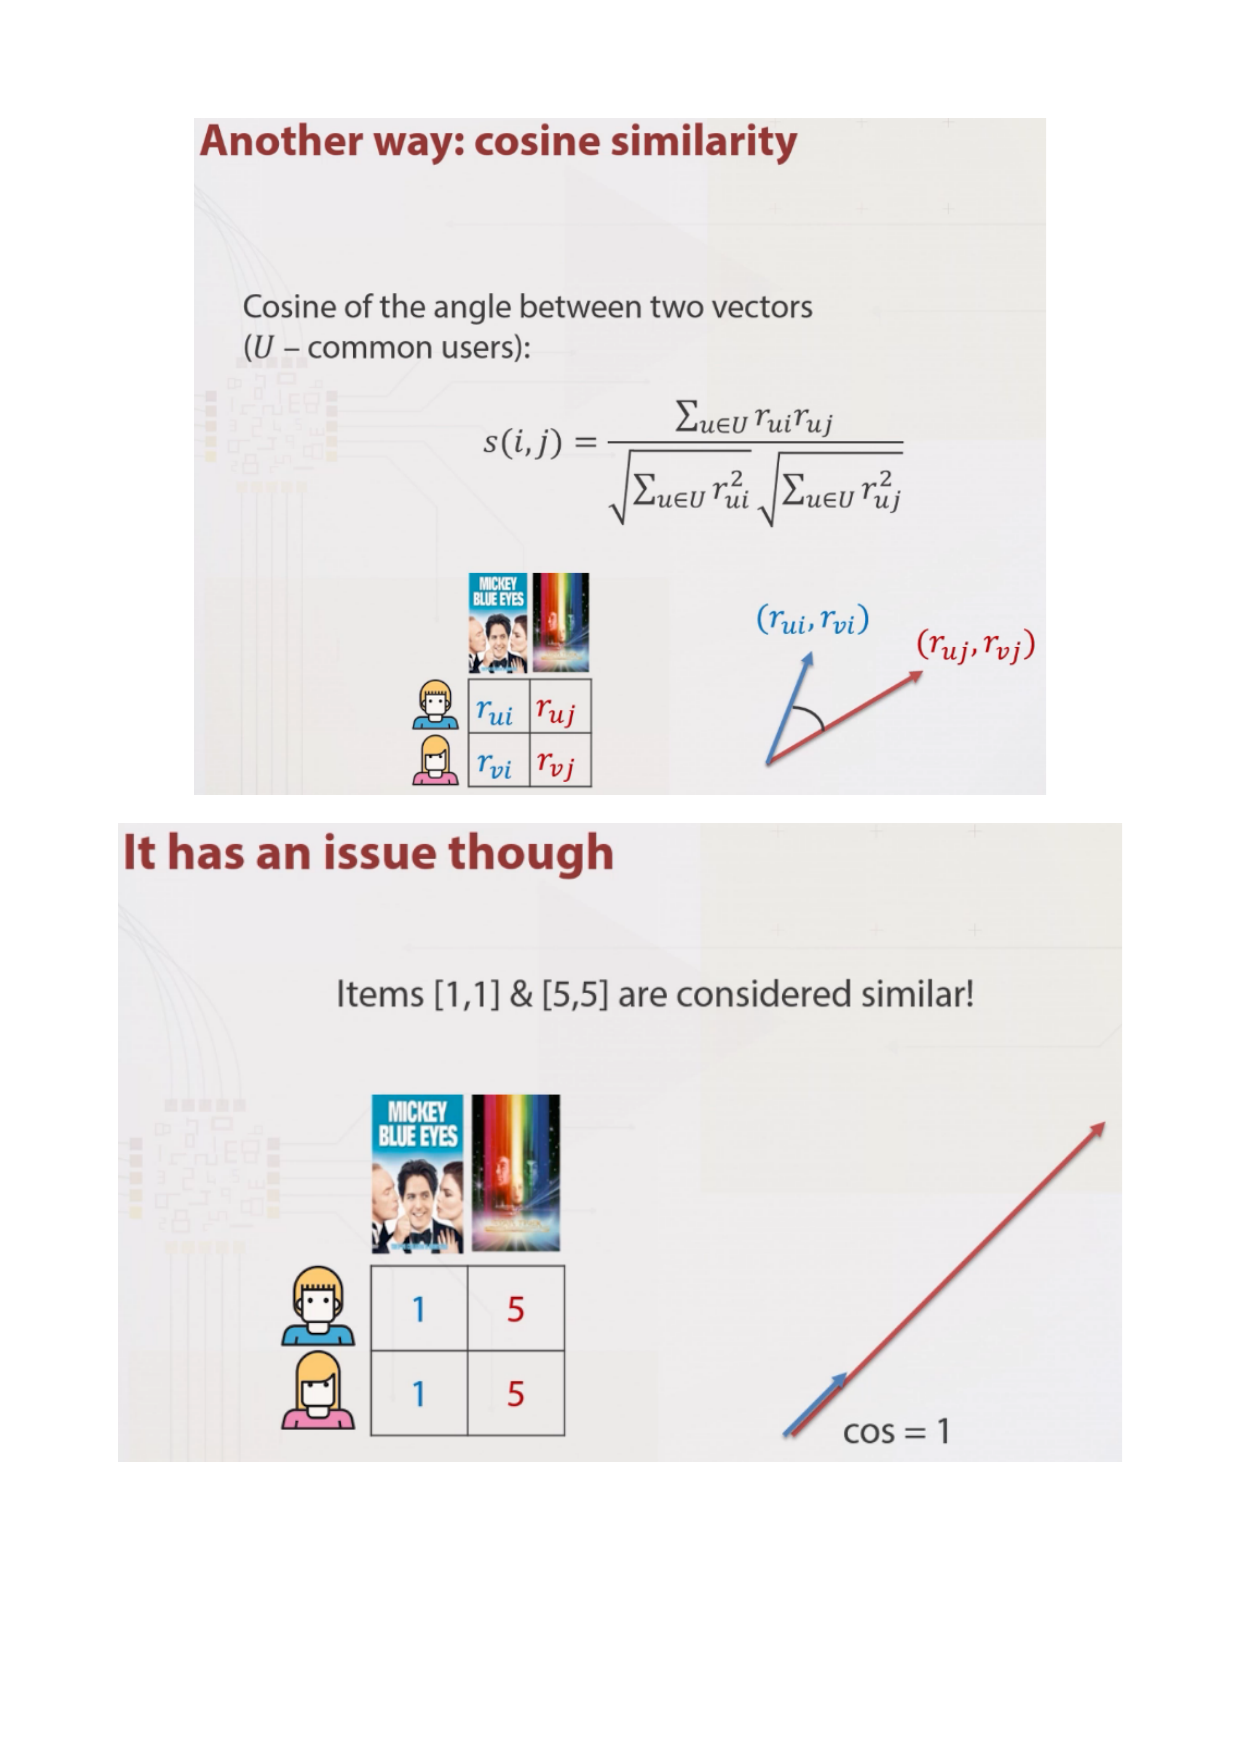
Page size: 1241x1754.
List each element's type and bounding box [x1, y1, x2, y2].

picture [118, 823, 1123, 1462]
picture [194, 118, 1047, 795]
